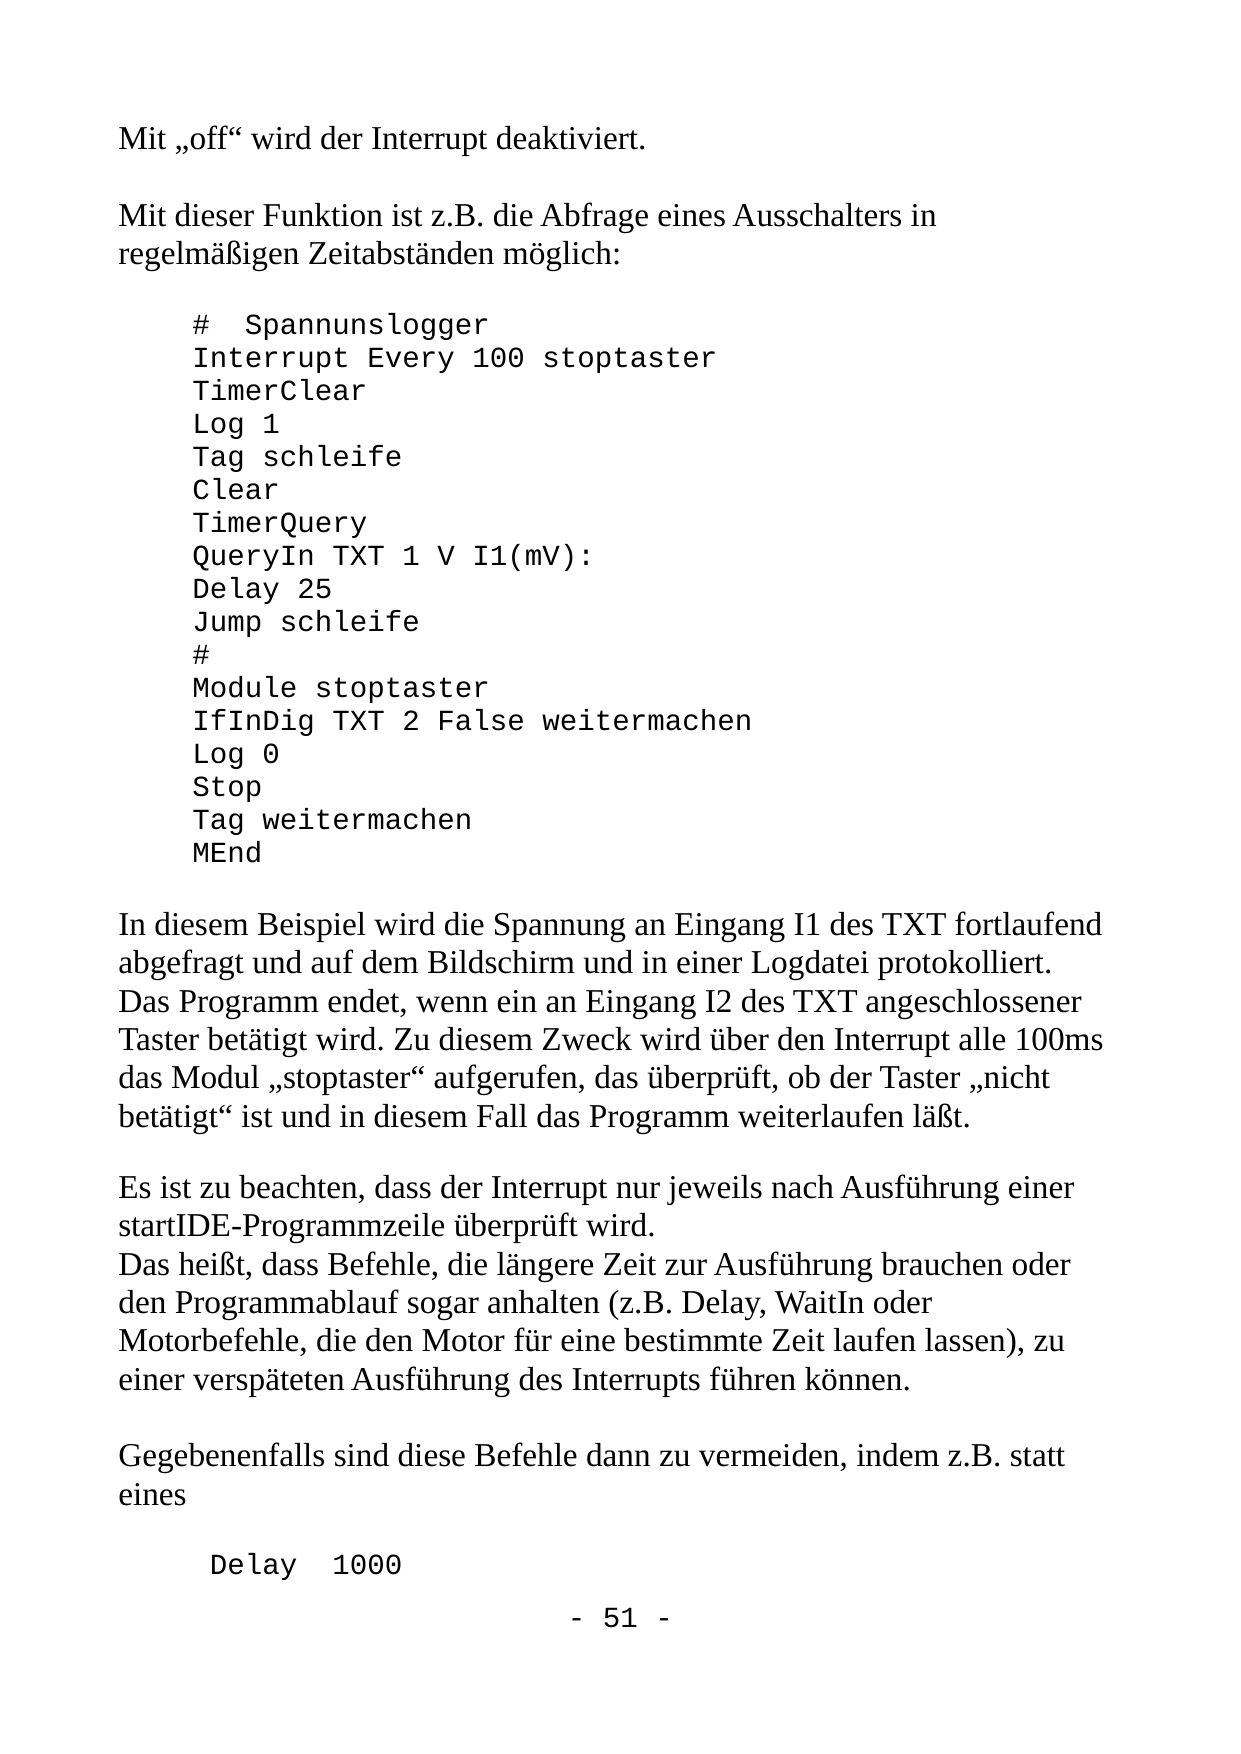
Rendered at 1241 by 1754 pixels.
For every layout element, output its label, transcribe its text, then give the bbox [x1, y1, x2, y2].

text Gegebenenfalls sind diese Befehle dann zu vermeiden, indem z.B. statt eines [118, 1436, 1122, 1512]
text Das Programm endet, wenn ein an Eingang I2 des TXT angeschlossener Taster betätigt wird. Zu diesem Zweck wird über den Interrupt alle 100ms das Modul „stoptaster“ aufgerufen, das überprüft, ob der Taster „nicht betätigt“ ist und in diesem Fall das Programm weiterlaufen läßt. [118, 981, 1122, 1134]
text Das heißt, dass Befehle, die längere Zeit zur Ausführung brauchen oder den Programmablauf sogar anhalten (z.B. Delay, WaitIn oder Motorbefehle, die den Motor für eine bestimmte Zeit laufen lassen), zu einer verspäteten Ausführung des Interrupts führen können. [118, 1244, 1122, 1397]
text Es ist zu beachten, dass der Interrupt nur jeweils nach Ausführung einer startIDE-Programmzeile überprüft wird. [118, 1167, 1122, 1244]
text # Spannunslogger Interrupt Every 100 stoptaster TimerClear Log 1 Tag schleife Clear TimerQuery QueryIn TXT 1 V I1(mV): Delay 25 Jump schleife [118, 310, 1122, 640]
text # Module stoptaster IfInDig TXT 2 False weitermachen Log 0 Stop Tag weitermachen MEnd [118, 640, 1122, 871]
text Mit dieser Funktion ist z.B. die Abfrage eines Ausschalters in regelmäßigen Zeitabständen möglich: [118, 195, 1122, 271]
text Mit „off“ wird der Interrupt deaktiviert. [118, 118, 1122, 156]
text Delay 1000 [118, 1551, 1122, 1583]
text In diesem Beispiel wird die Spannung an Eingang I1 des TXT fortlaufend abgefragt und auf dem Bildschirm und in einer Logdatei protokolliert. [118, 904, 1122, 981]
